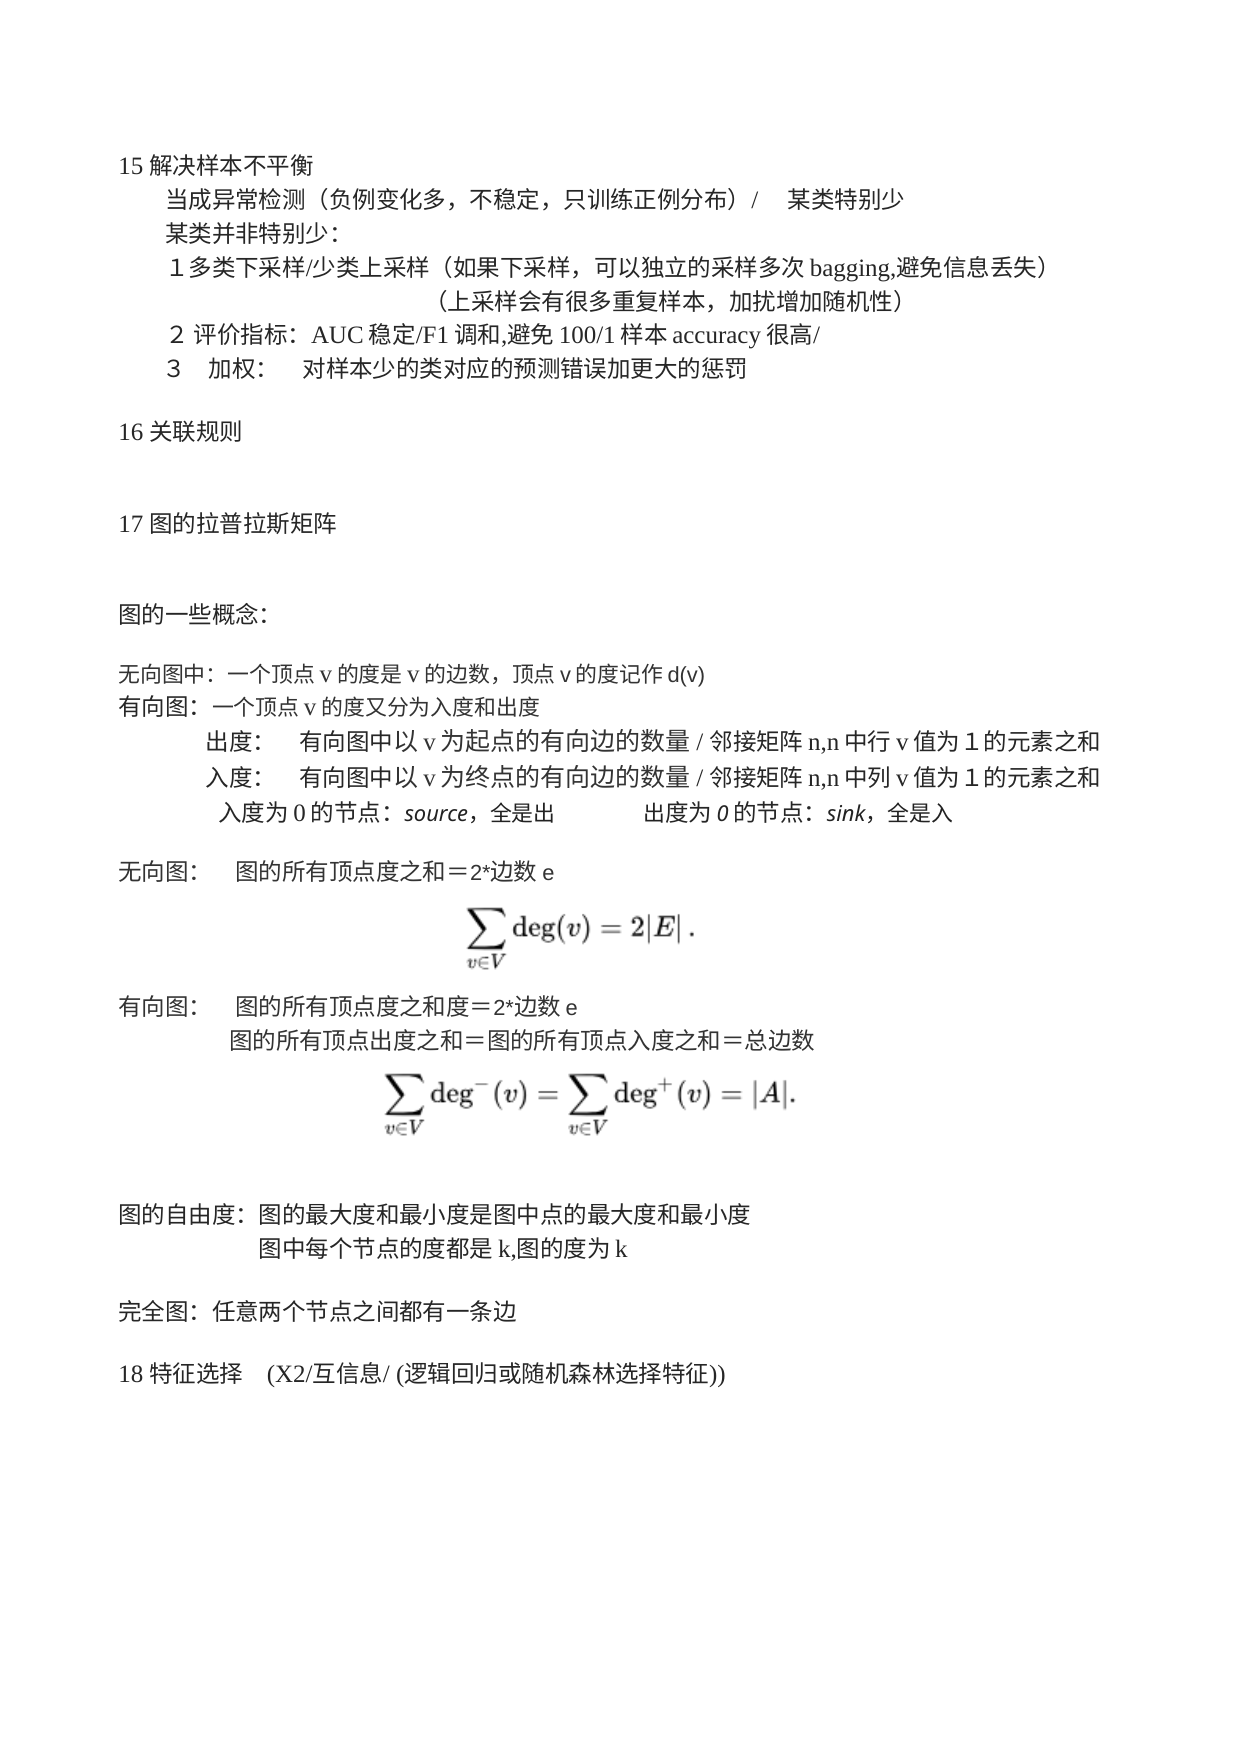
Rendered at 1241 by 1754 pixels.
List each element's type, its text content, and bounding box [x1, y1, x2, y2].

text ２ 评价指标：AUC稳定/F1调和,避免100/1样本accuracy很高/ [118, 317, 1122, 351]
text 18 特征选择 (X2/互信息/ (逻辑回归或随机森林选择特征)) [118, 1356, 1122, 1389]
picture [382, 1071, 799, 1142]
text １多类下采样/少类上采样（如果下采样，可以独立的采样多次bagging,避免信息丢失） [118, 249, 1122, 283]
text 当成异常检测（负例变化多，不稳定，只训练正例分布）/ 某类特别少 [118, 181, 1122, 215]
text 17 图的拉普拉斯矩阵 [118, 505, 1122, 539]
text ３ 加权： 对样本少的类对应的预测错误加更大的惩罚 [118, 351, 1122, 384]
text 图的自由度：图的最大度和最小度是图中点的最大度和最小度 [118, 1196, 1122, 1230]
text 16 关联规则 [118, 413, 1122, 447]
text （上采样会有很多重复样本，加扰增加随机性） [118, 283, 1122, 317]
text 出度： 有向图中以v为起点的有向边的数量 / 邻接矩阵n,n中行v值为１的元素之和 [118, 722, 1122, 758]
text 图的所有顶点出度之和＝图的所有顶点入度之和＝总边数 [118, 1022, 1122, 1056]
text 图的一些概念： [118, 596, 1122, 630]
text 有向图： 图的所有顶点度之和度＝2*边数e [118, 988, 1122, 1022]
text 图中每个节点的度都是k,图的度为k [118, 1230, 1122, 1264]
text 无向图： 图的所有顶点度之和＝2*边数e [118, 853, 1122, 887]
text 某类并非特别少： [118, 215, 1122, 249]
text 无向图中：一个顶点v的度是v的边数，顶点v的度记作d(v) [118, 659, 1122, 688]
text 有向图：一个顶点v的度又分为入度和出度 [118, 688, 1122, 722]
picture [465, 905, 697, 976]
text 入度为0的节点：source，全是出 出度为0的节点：sink，全是入 [118, 794, 1122, 828]
text 入度： 有向图中以v为终点的有向边的数量 / 邻接矩阵n,n中列v值为１的元素之和 [118, 758, 1122, 794]
text 15 解决样本不平衡 [118, 147, 1122, 181]
text 完全图：任意两个节点之间都有一条边 [118, 1293, 1122, 1327]
